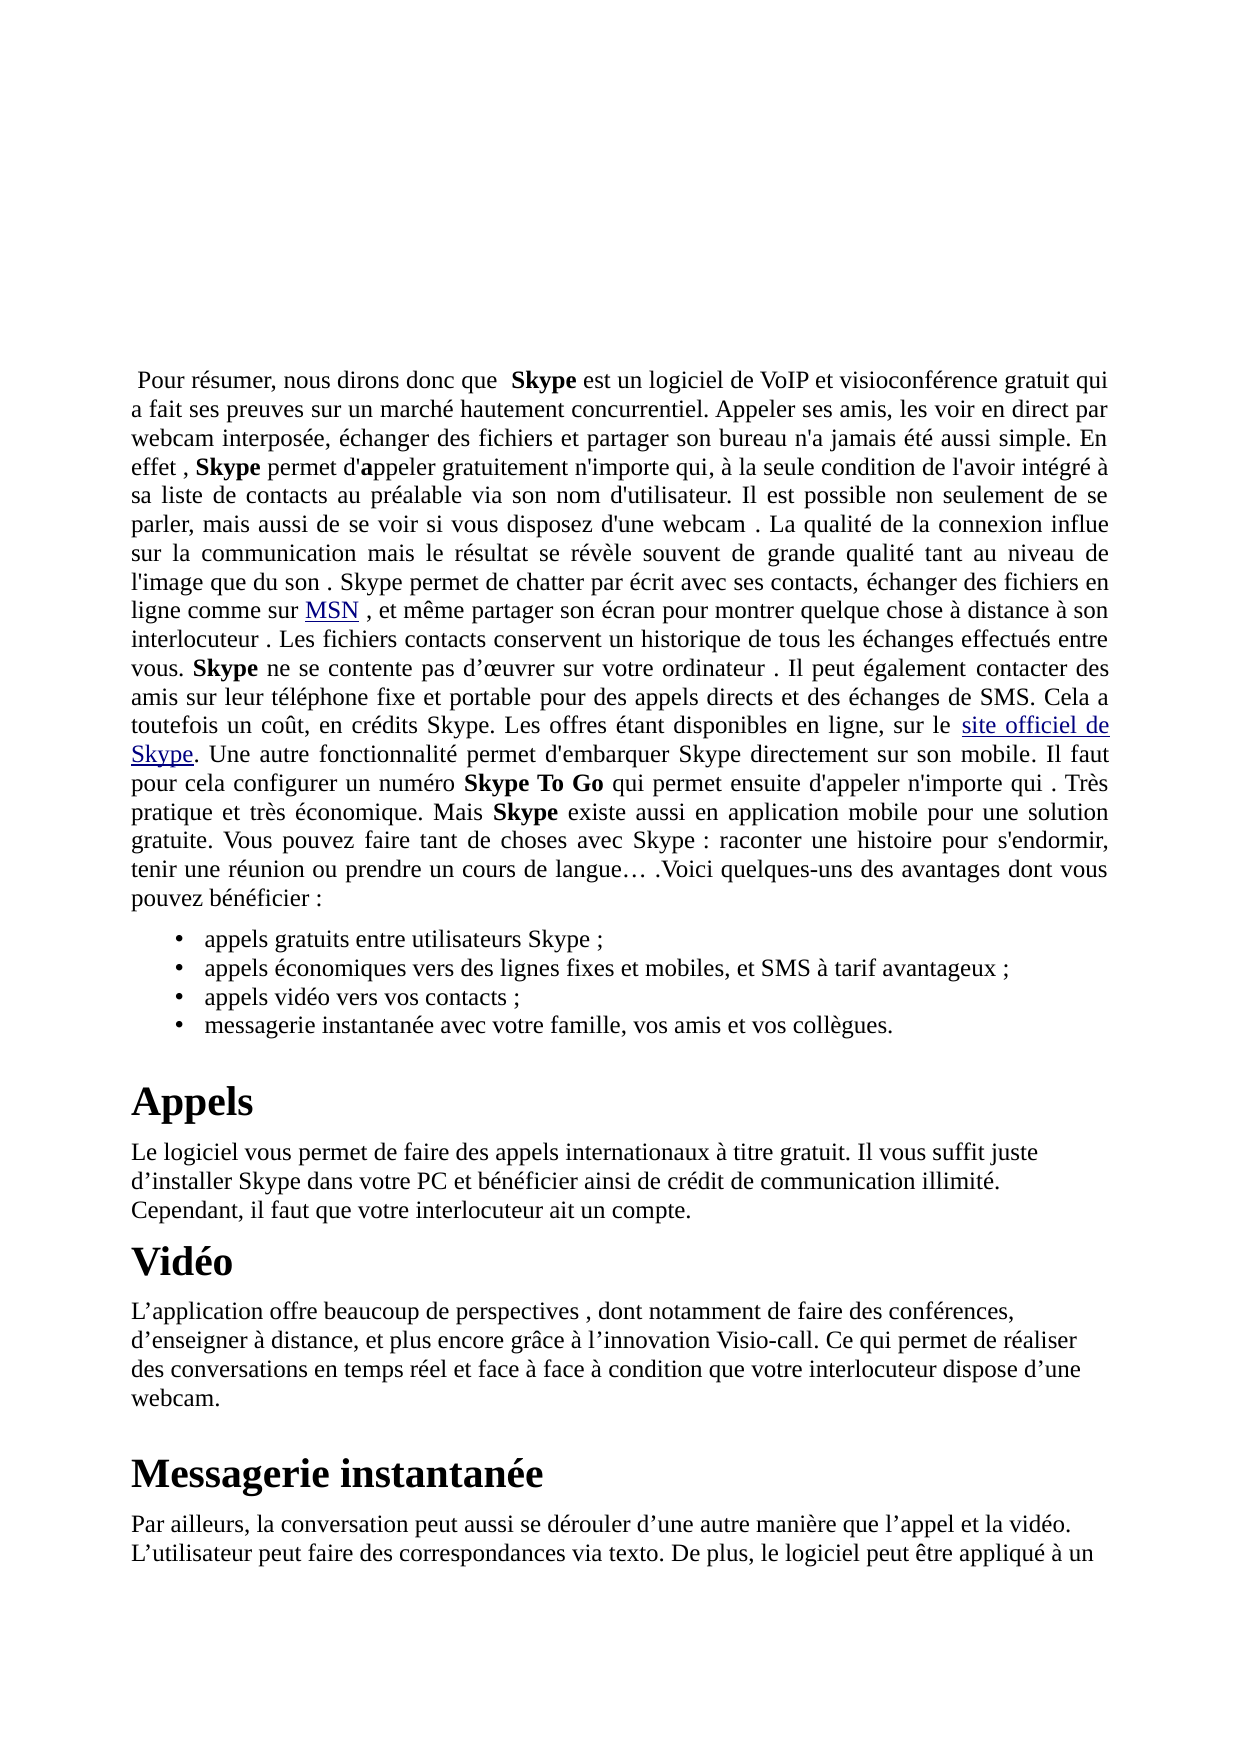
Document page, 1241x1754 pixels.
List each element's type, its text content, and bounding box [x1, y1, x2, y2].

list appels vidéo vers vos contacts ; [175, 982, 1109, 1011]
subtitle Messagerie instantanée [131, 1449, 1109, 1497]
subtitle Appels [131, 1077, 1109, 1125]
text Vidéo [131, 1236, 1109, 1284]
list appels économiques vers des lignes fixes et mobiles, et SMS à tarif avantageux ; [175, 953, 1109, 982]
list appels gratuits entre utilisateurs Skype ; [175, 924, 1109, 953]
list messagerie instantanée avec votre famille, vos amis et vos collègues. [175, 1011, 1109, 1039]
text Pour résumer, nous dirons donc que Skype est un logiciel de VoIP et visioconférence gratuit qui a fait ses preuves sur un marché hautement concurrentiel. Appeler ses amis, les voir en direct par webcam interposée, échanger des fichiers et partager son bureau n'a jamais été aussi simple. En effet , Skype permet d'appeler gratuitement n'importe qui, à la seule condition de l'avoir intégré à sa liste de contacts au préalable via son nom d'utilisateur. Il est possible non seulement de se parler, mais aussi de se voir si vous disposez d'une webcam . La qualité de la connexion influe sur la communication mais le résultat se révèle souvent de grande qualité tant au niveau de l'image que du son . Skype permet de chatter par écrit avec ses contacts, échanger des fichiers en ligne comme sur MSN , et même partager son écran pour montrer quelque chose à distance à son interlocuteur . Les fichiers contacts conservent un historique de tous les échanges effectués entre vous. Skype ne se contente pas d’œuvrer sur votre ordinateur . Il peut également contacter des amis sur leur téléphone fixe et portable pour des appels directs et des échanges de SMS. Cela a toutefois un coût, en crédits Skype. Les offres étant disponibles en ligne, sur le site officiel de Skype. Une autre fonctionnalité permet d'embarquer Skype directement sur son mobile. Il faut pour cela configurer un numéro Skype To Go qui permet ensuite d'appeler n'importe qui . Très pratique et très économique. Mais Skype existe aussi en application mobile pour une solution gratuite. Vous pouvez faire tant de choses avec Skype : raconter une histoire pour s'endormir, tenir une réunion ou prendre un cours de langue… .Voici quelques-uns des avantages dont vous pouvez bénéficier : [131, 366, 1109, 912]
text L’application offre beaucoup de perspectives , dont notamment de faire des conférences, d’enseigner à distance, et plus encore grâce à l’innovation Visio-call. Ce qui permet de réaliser des conversations en temps réel et face à face à condition que votre interlocuteur dispose d’une webcam. [131, 1296, 1109, 1411]
text Le logiciel vous permet de faire des appels internationaux à titre gratuit. Il vous suffit juste d’installer Skype dans votre PC et bénéficier ainsi de crédit de communication illimité. Cependant, il faut que votre interlocuteur ait un compte. [131, 1137, 1109, 1223]
text Par ailleurs, la conversation peut aussi se dérouler d’une autre manière que l’appel et la vidéo. L’utilisateur peut faire des correspondances via texto. De plus, le logiciel peut être appliqué à un [131, 1509, 1109, 1567]
